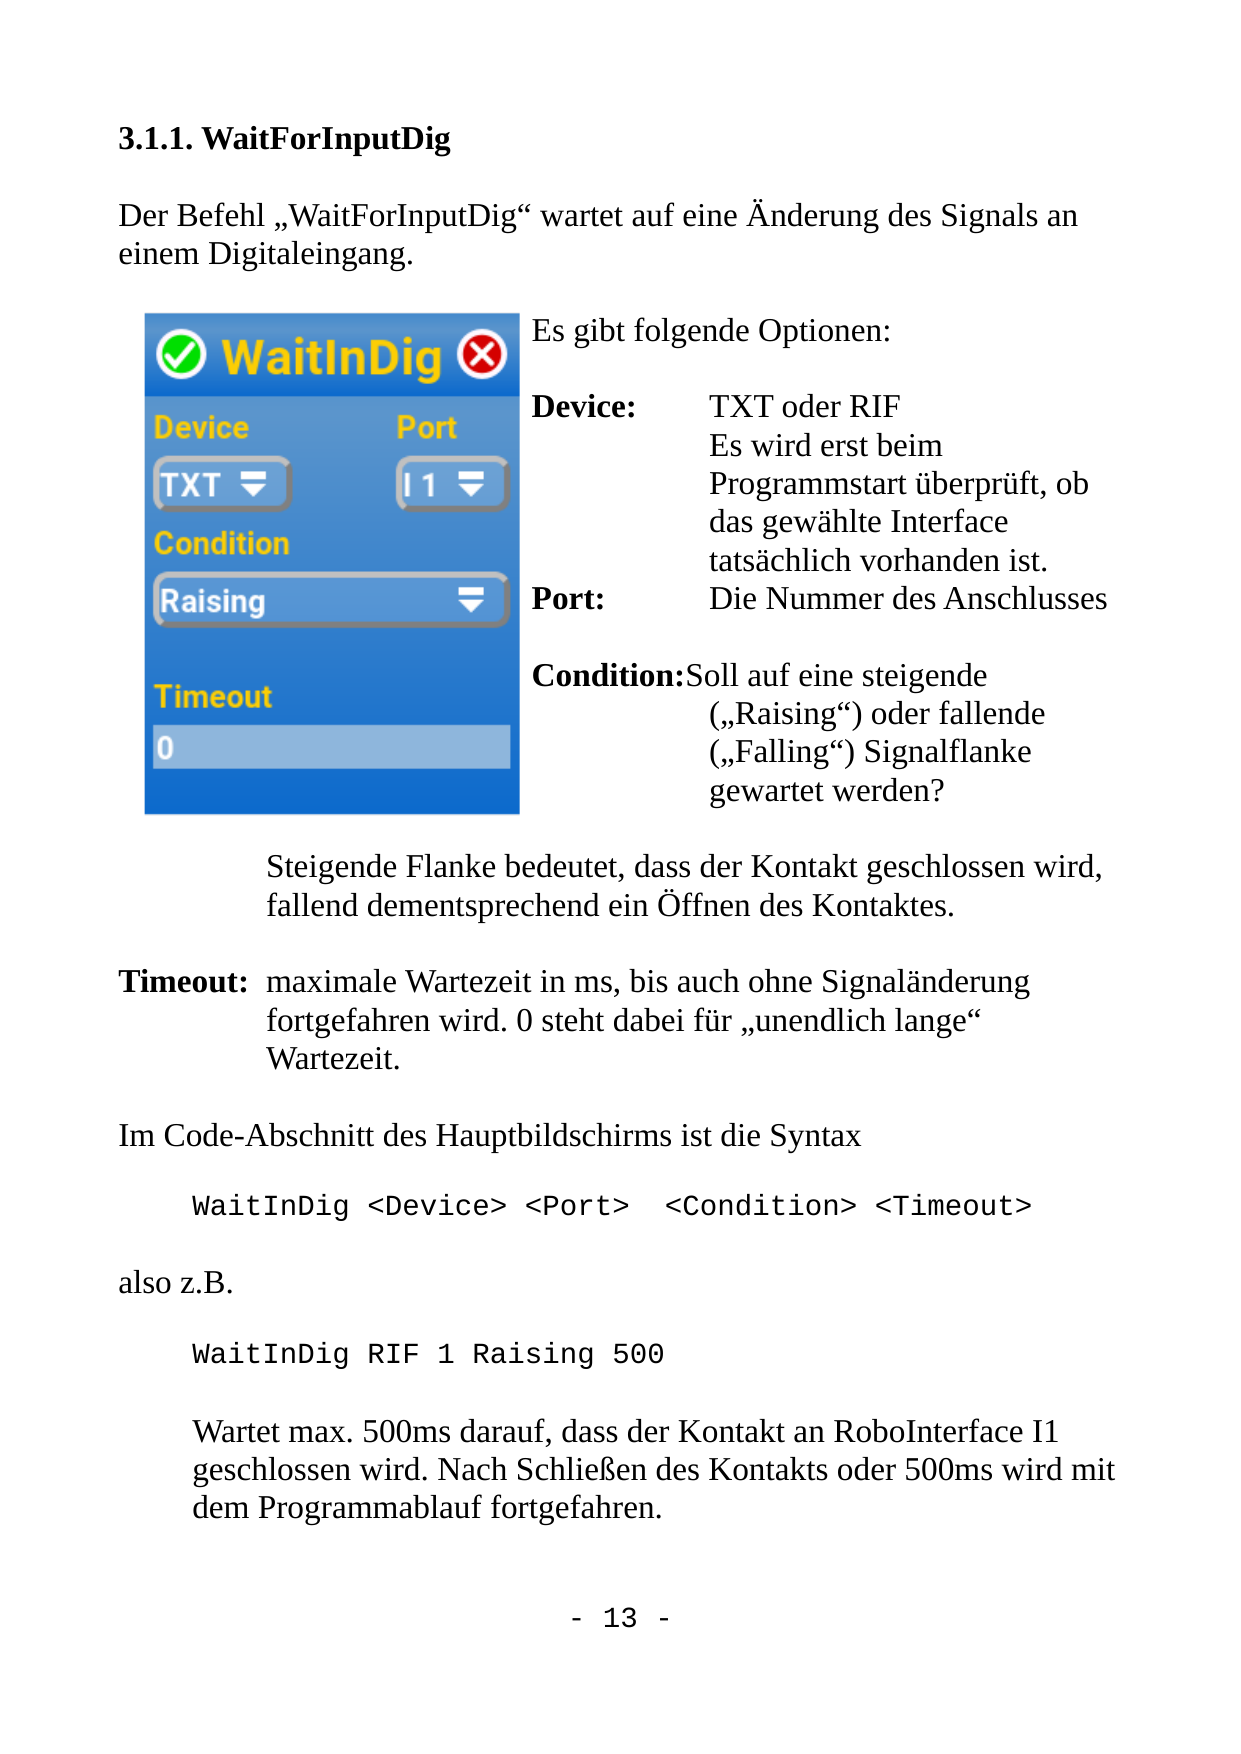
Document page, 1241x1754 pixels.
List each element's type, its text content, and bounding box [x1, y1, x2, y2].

text Device: TXT oder RIF [520, 386, 1122, 425]
text Condition:Soll auf eine steigende („Raising“) oder fallende („Falling“) Signalflanke gewartet werden? [520, 655, 1122, 808]
text [118, 655, 144, 808]
text WaitInDig <Device> <Port> <Condition> <Timeout> [118, 1191, 1122, 1224]
text [118, 425, 144, 578]
text Timeout: maximale Wartezeit in ms, bis auch ohne Signaländerung fortgefahren wird. 0 steht dabei für „unendlich lange“ Wartezeit. [118, 961, 1122, 1076]
text Es gibt folgende Optionen: [118, 310, 1122, 348]
text WaitInDig RIF 1 Raising 500 [118, 1339, 1122, 1372]
text 3.1.1. WaitForInputDig [118, 118, 1122, 156]
text Im Code-Abschnitt des Hauptbildschirms ist die Syntax [118, 1115, 1122, 1153]
picture [144, 312, 520, 816]
text Es wird erst beim Programmstart überprüft, ob das gewählte Interface tatsächlich vorhanden ist. [520, 425, 1122, 578]
text Steigende Flanke bedeutet, dass der Kontakt geschlossen wird, fallend dementsprechend ein Öffnen des Kontaktes. [118, 846, 1122, 923]
text also z.B. [118, 1263, 1122, 1301]
text [118, 386, 144, 425]
text Der Befehl „WaitForInputDig“ wartet auf eine Änderung des Signals an einem Digitaleingang. [118, 195, 1122, 271]
text Port: Die Nummer des Anschlusses [520, 578, 1122, 616]
text Wartet max. 500ms darauf, dass der Kontakt an RoboInterface I1 geschlossen wird. Nach Schließen des Kontakts oder 500ms wird mit dem Programmablauf fortgefahren. [118, 1411, 1122, 1526]
text [118, 578, 144, 616]
